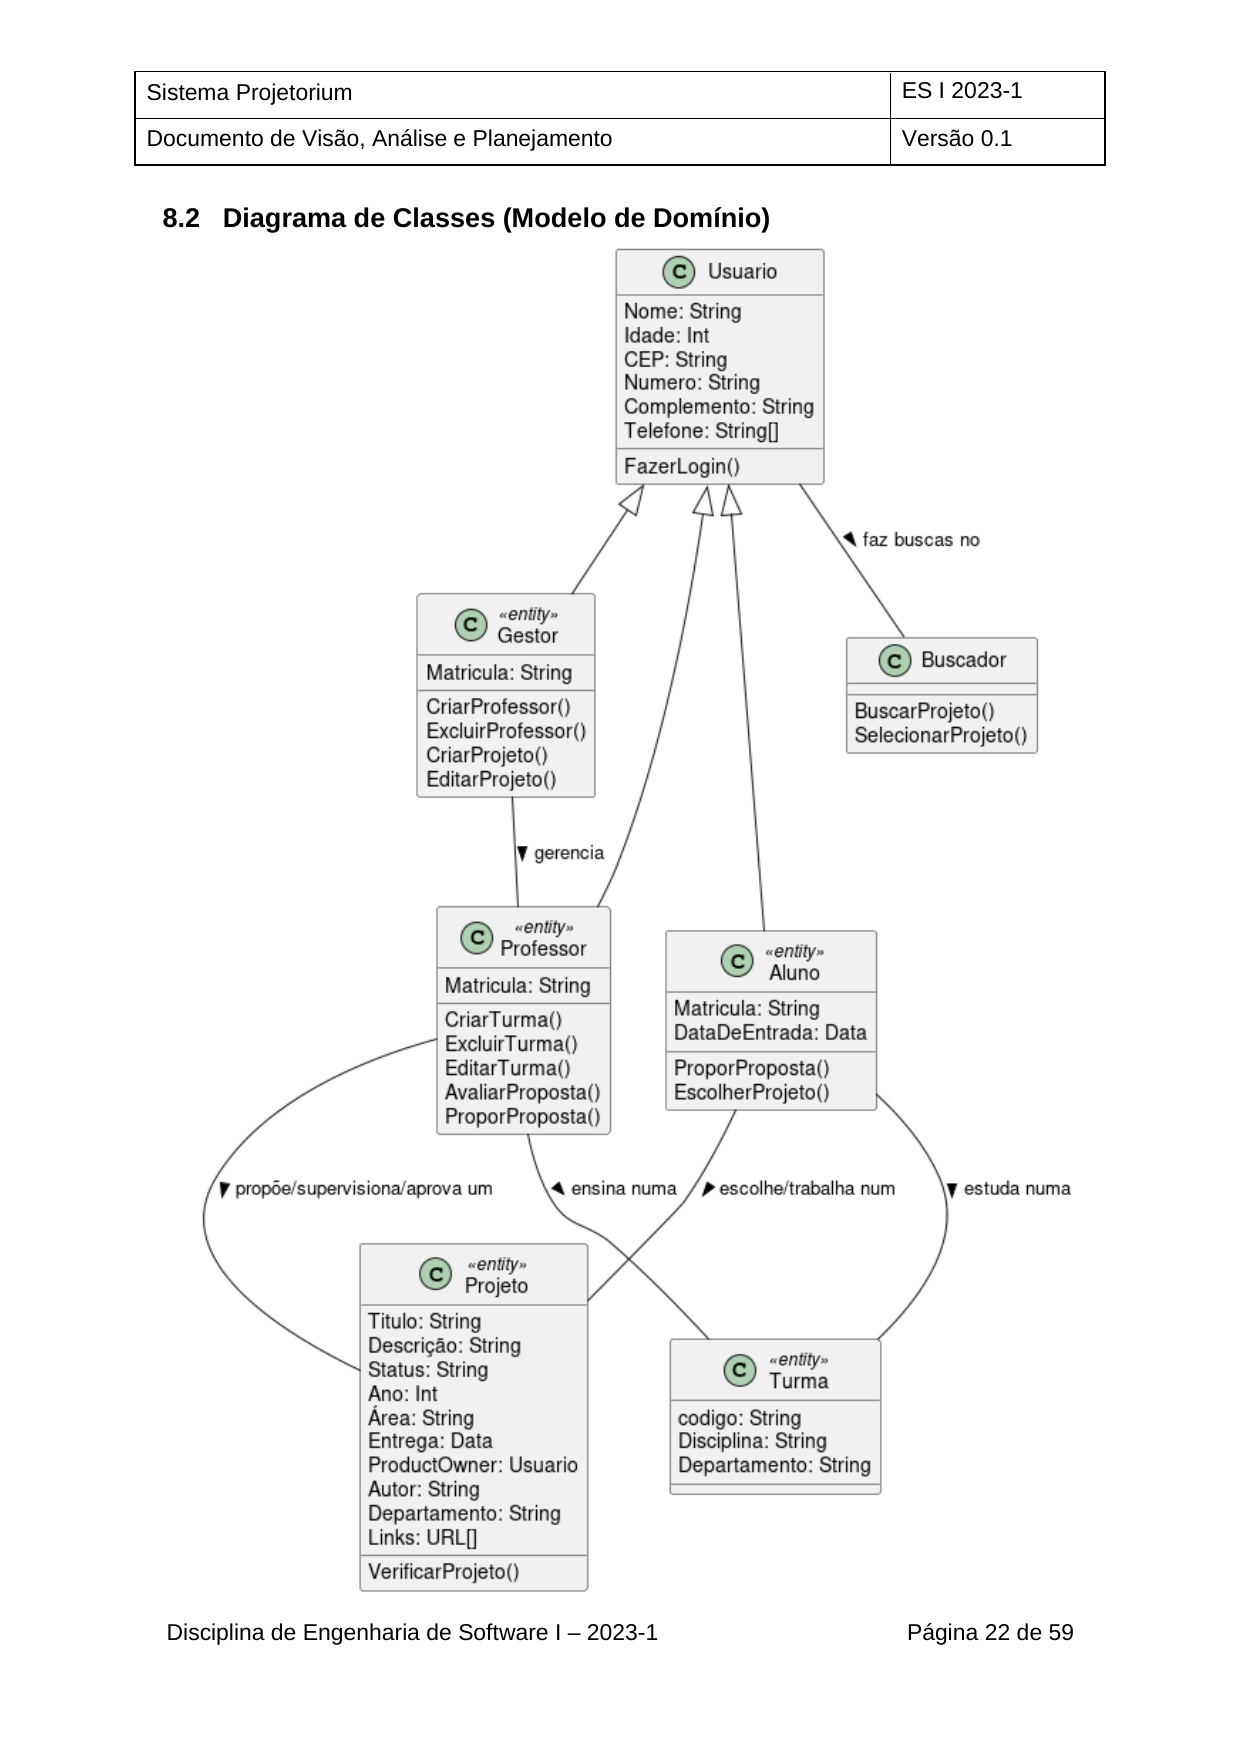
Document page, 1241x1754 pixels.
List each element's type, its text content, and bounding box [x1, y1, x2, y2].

subtitle Diagrama de Classes (Modelo de Domínio) [162, 202, 1092, 233]
picture [159, 239, 1081, 1599]
